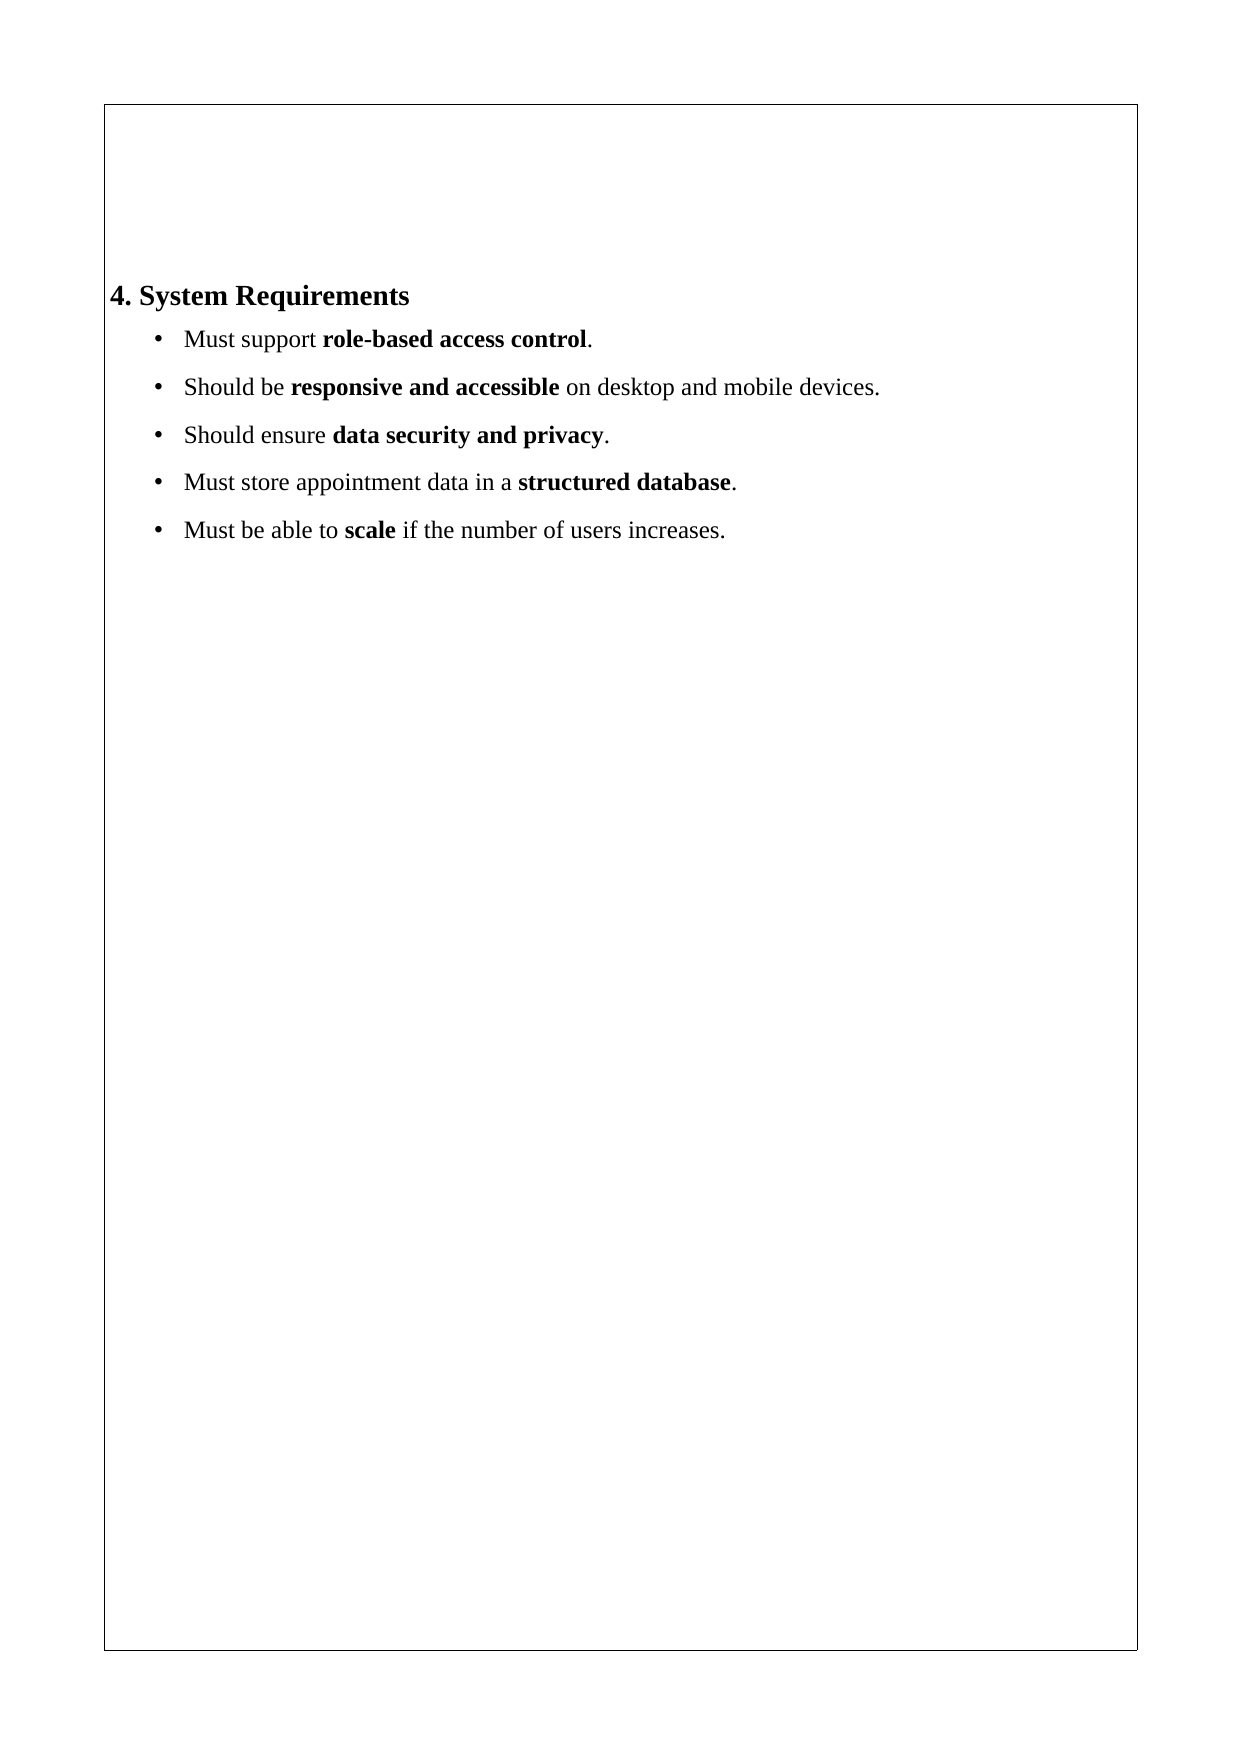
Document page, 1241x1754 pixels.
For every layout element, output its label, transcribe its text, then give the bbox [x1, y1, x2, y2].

list Should ensure data security and privacy. [154, 420, 1131, 448]
list Must store appointment data in a structured database. [154, 467, 1131, 496]
subtitle 4. System Requirements [110, 278, 1131, 312]
list Should be responsive and accessible on desktop and mobile devices. [154, 372, 1131, 401]
list Must be able to scale if the number of users increases. [154, 515, 1131, 544]
list Must support role-based access control. [154, 324, 1131, 353]
